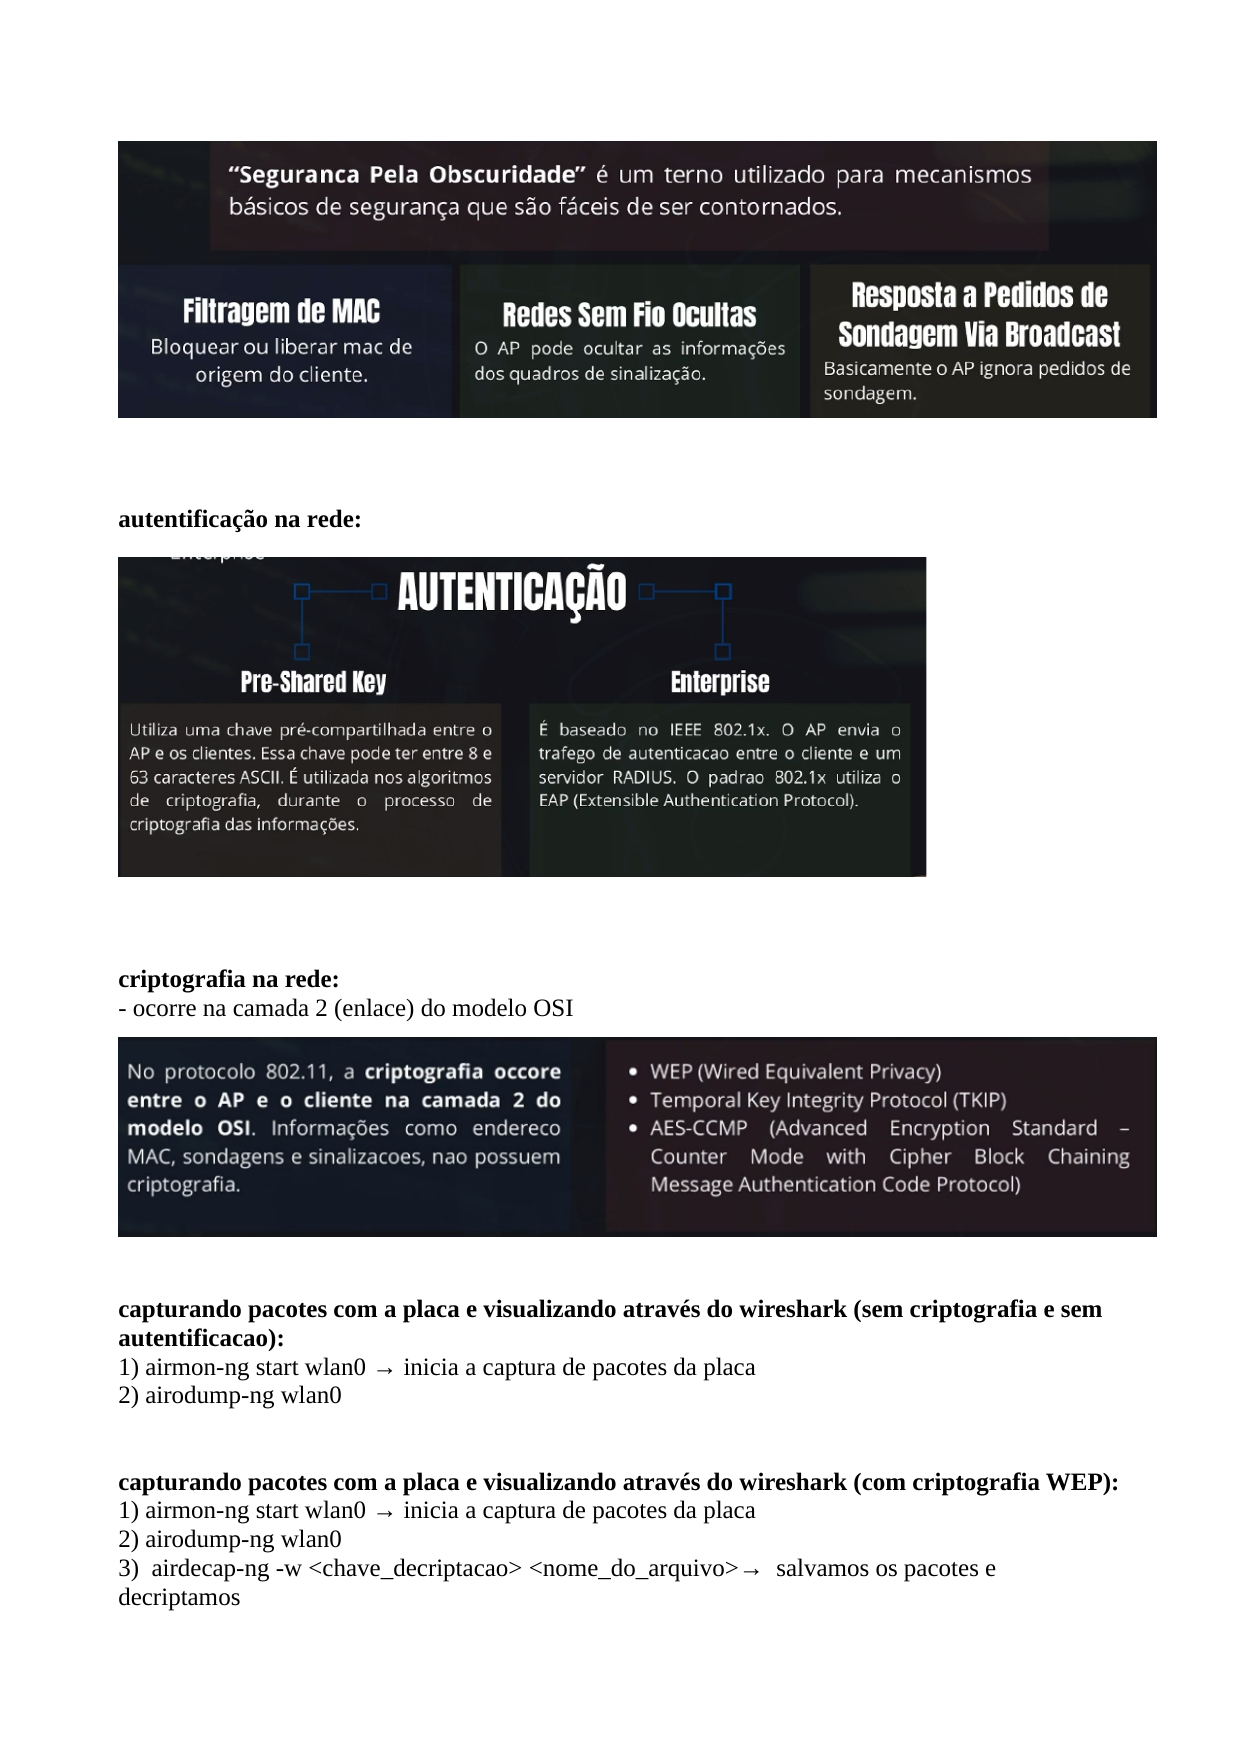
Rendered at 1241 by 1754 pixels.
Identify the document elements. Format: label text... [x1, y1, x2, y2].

text capturando pacotes com a placa e visualizando através do wireshark (com criptografia WEP): [118, 1467, 1122, 1496]
text criptografia na rede: [118, 964, 1122, 993]
text capturando pacotes com a placa e visualizando através do wireshark (sem criptografia e sem autentificacao): [118, 1294, 1122, 1352]
text 1) airmon-ng start wlan0 → inicia a captura de pacotes da placa [118, 1496, 1122, 1524]
text 1) airmon-ng start wlan0 → inicia a captura de pacotes da placa [118, 1352, 1122, 1381]
picture [118, 557, 927, 877]
text 2) airodump-ng wlan0 [118, 1381, 1122, 1409]
text 3) airdecap-ng -w <chave_decriptacao> <nome_do_arquivo>→ salvamos os pacotes e decriptamos [118, 1553, 1122, 1611]
picture [118, 141, 1157, 418]
text 2) airodump-ng wlan0 [118, 1524, 1122, 1553]
text autentificação na rede: [118, 504, 1122, 533]
picture [118, 1037, 1157, 1237]
text - ocorre na camada 2 (enlace) do modelo OSI [118, 993, 1122, 1022]
